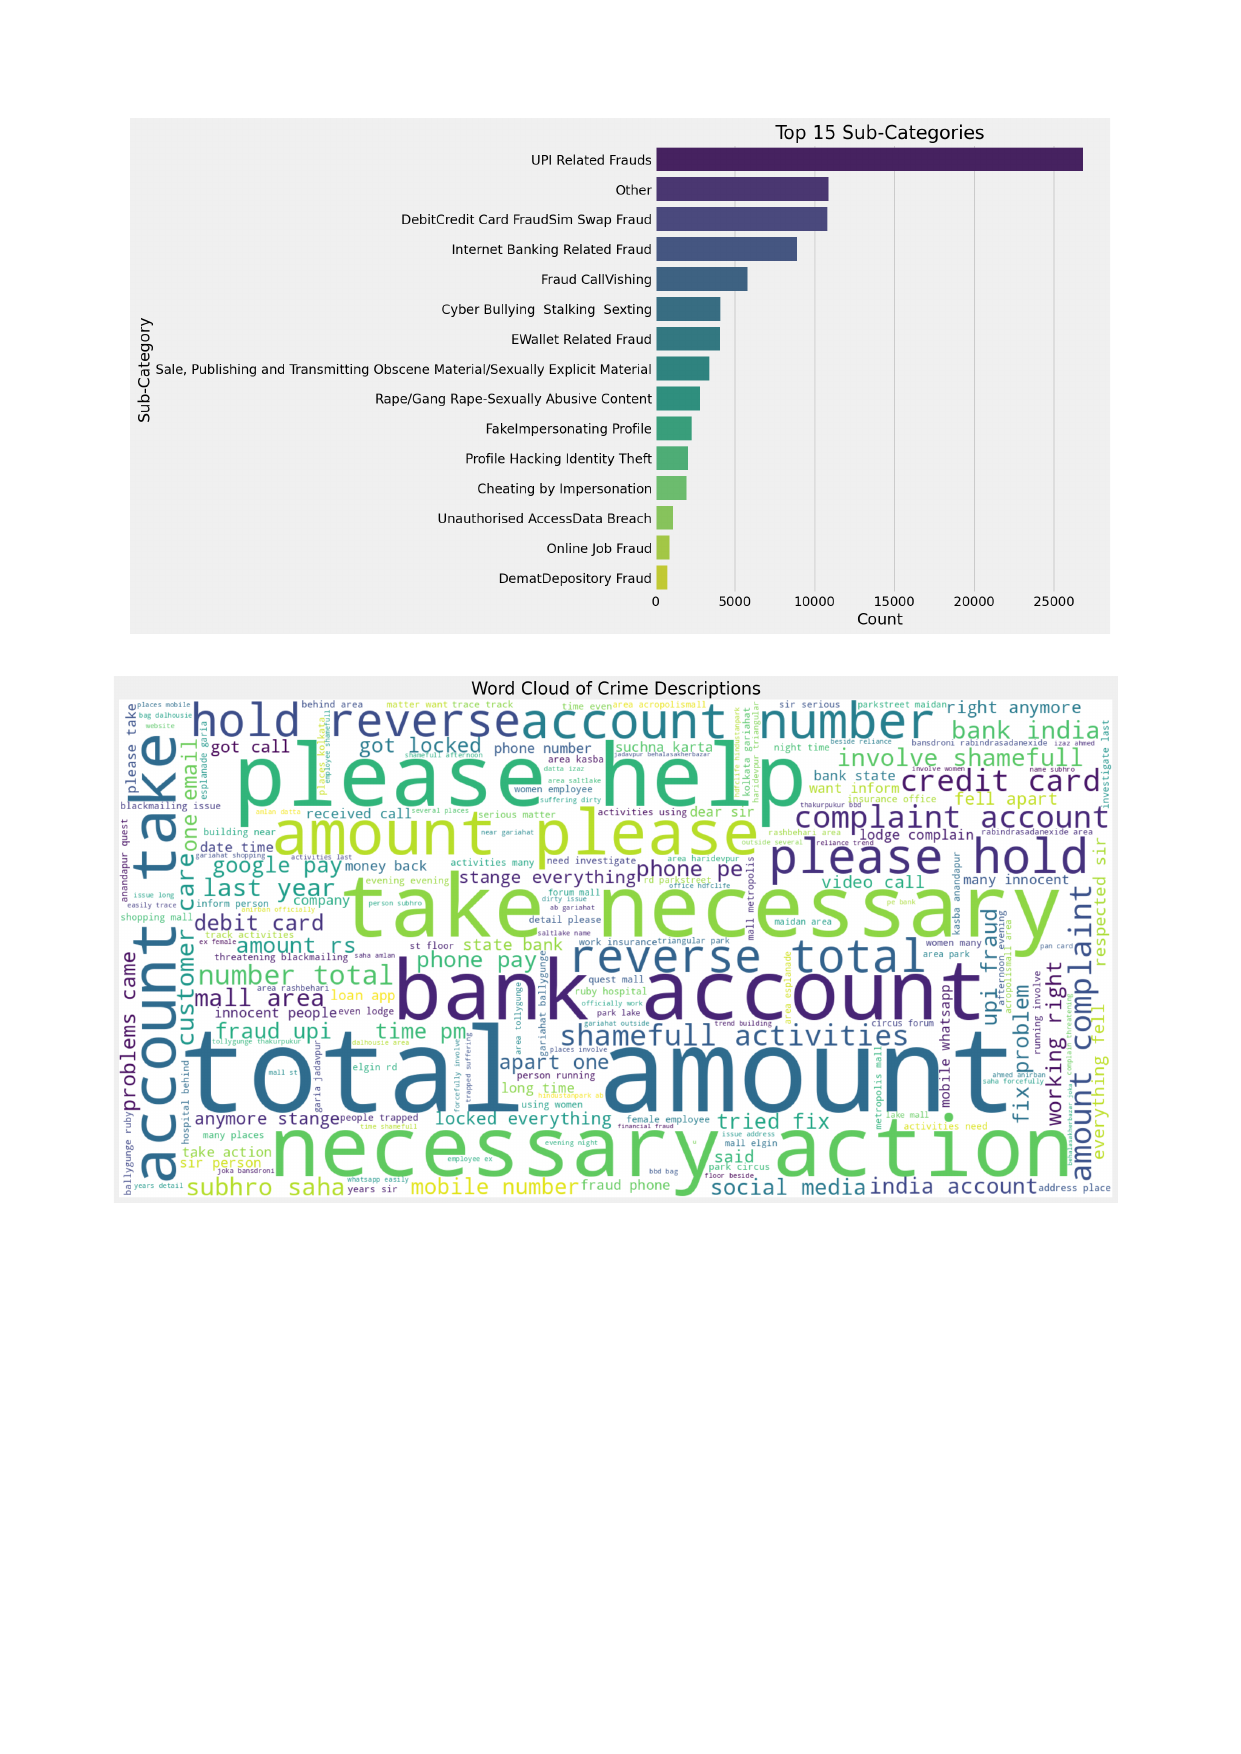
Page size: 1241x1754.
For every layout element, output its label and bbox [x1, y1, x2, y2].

picture [130, 118, 1110, 634]
picture [113, 676, 1118, 1203]
